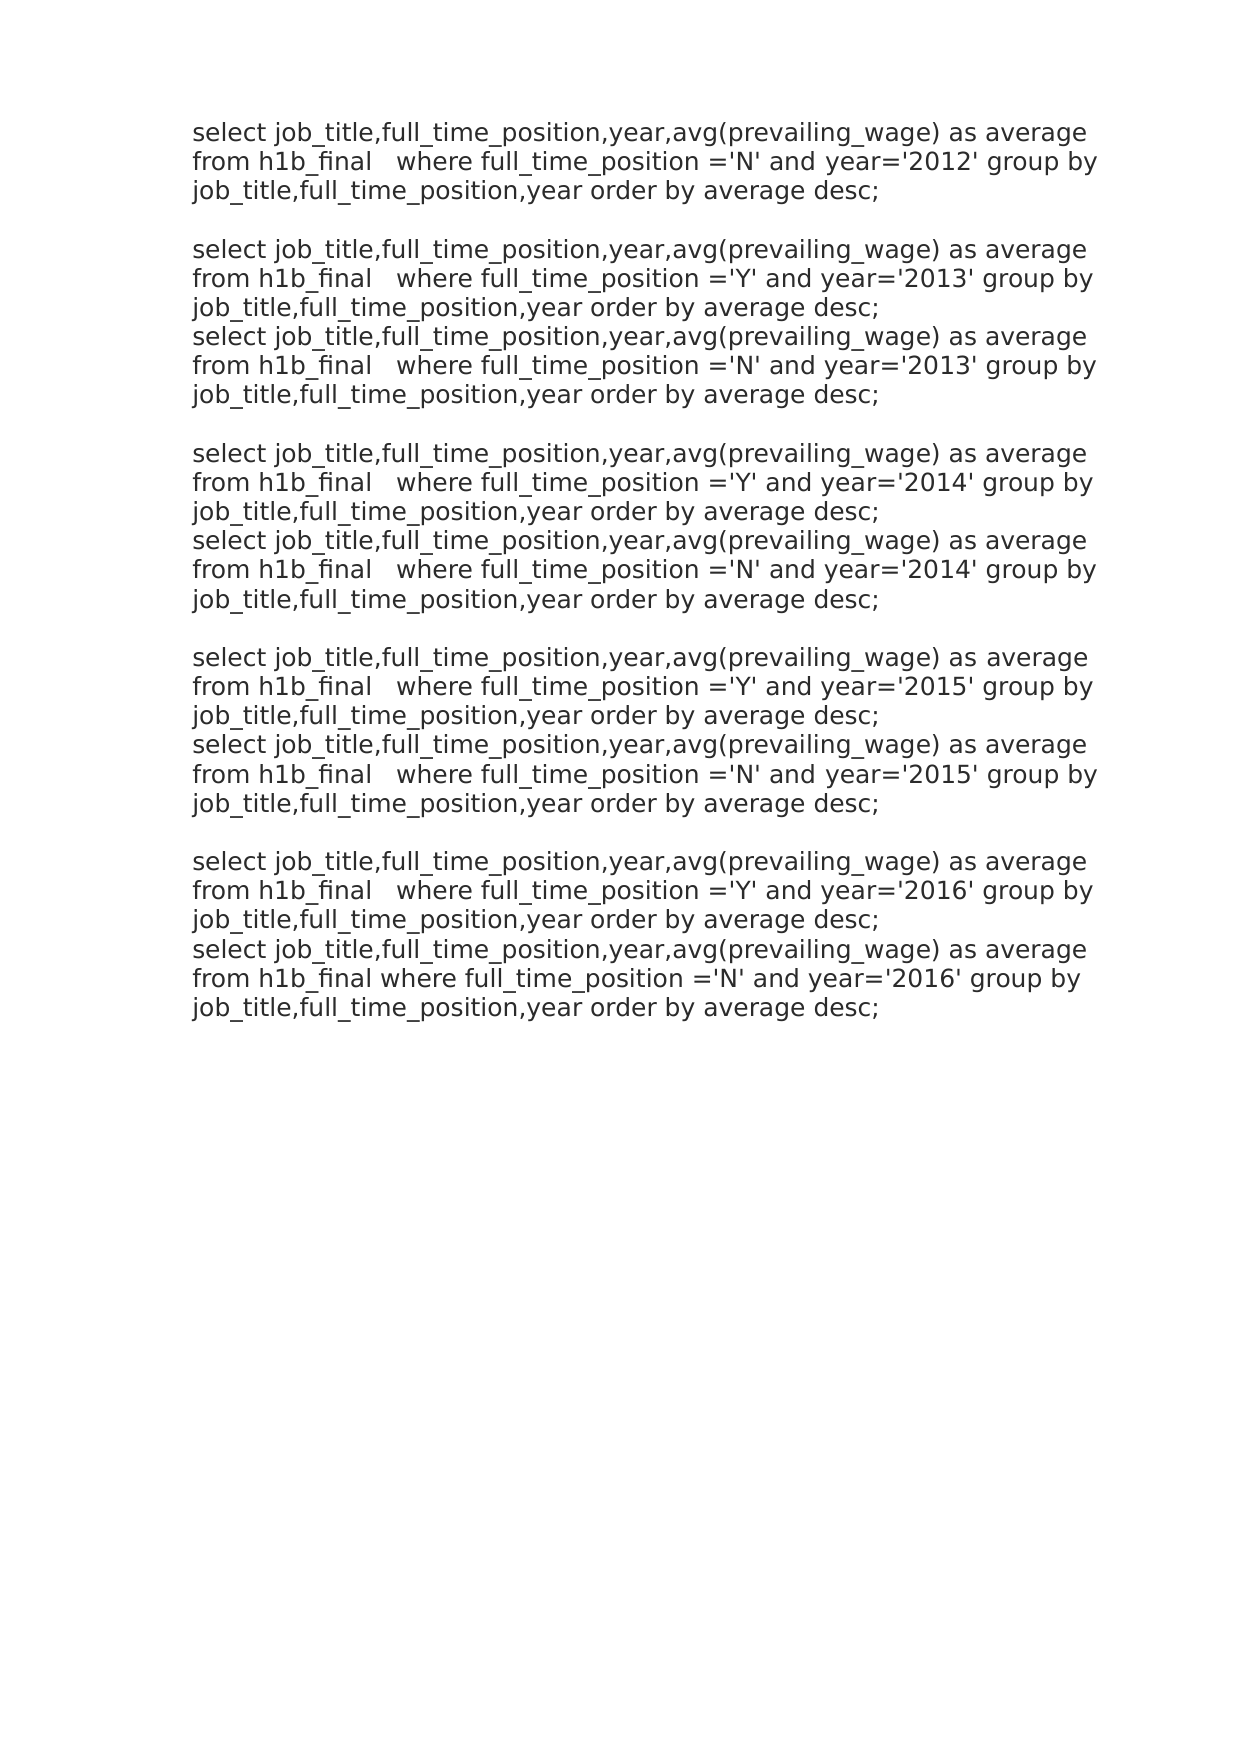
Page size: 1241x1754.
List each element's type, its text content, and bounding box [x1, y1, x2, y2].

text select job_title,full_time_position,year,avg(prevailing_wage) as average from h1b_final where full_time_position ='N' and year='2012' group by job_title,full_time_position,year order by average desc; [192, 118, 1122, 206]
text select job_title,full_time_position,year,avg(prevailing_wage) as average from h1b_final where full_time_position ='Y' and year='2016' group by job_title,full_time_position,year order by average desc; [192, 847, 1122, 935]
text select job_title,full_time_position,year,avg(prevailing_wage) as average from h1b_final where full_time_position ='Y' and year='2014' group by job_title,full_time_position,year order by average desc; [192, 439, 1122, 526]
text select job_title,full_time_position,year,avg(prevailing_wage) as average from h1b_final where full_time_position ='Y' and year='2015' group by job_title,full_time_position,year order by average desc; [192, 643, 1122, 731]
text select job_title,full_time_position,year,avg(prevailing_wage) as average from h1b_final where full_time_position ='N' and year='2014' group by job_title,full_time_position,year order by average desc; [192, 526, 1122, 614]
text select job_title,full_time_position,year,avg(prevailing_wage) as average from h1b_final where full_time_position ='N' and year='2016' group by job_title,full_time_position,year order by average desc; [192, 935, 1122, 1022]
text select job_title,full_time_position,year,avg(prevailing_wage) as average from h1b_final where full_time_position ='N' and year='2013' group by job_title,full_time_position,year order by average desc; [192, 322, 1122, 410]
text select job_title,full_time_position,year,avg(prevailing_wage) as average from h1b_final where full_time_position ='N' and year='2015' group by job_title,full_time_position,year order by average desc; [192, 731, 1122, 818]
text select job_title,full_time_position,year,avg(prevailing_wage) as average from h1b_final where full_time_position ='Y' and year='2013' group by job_title,full_time_position,year order by average desc; [192, 235, 1122, 322]
